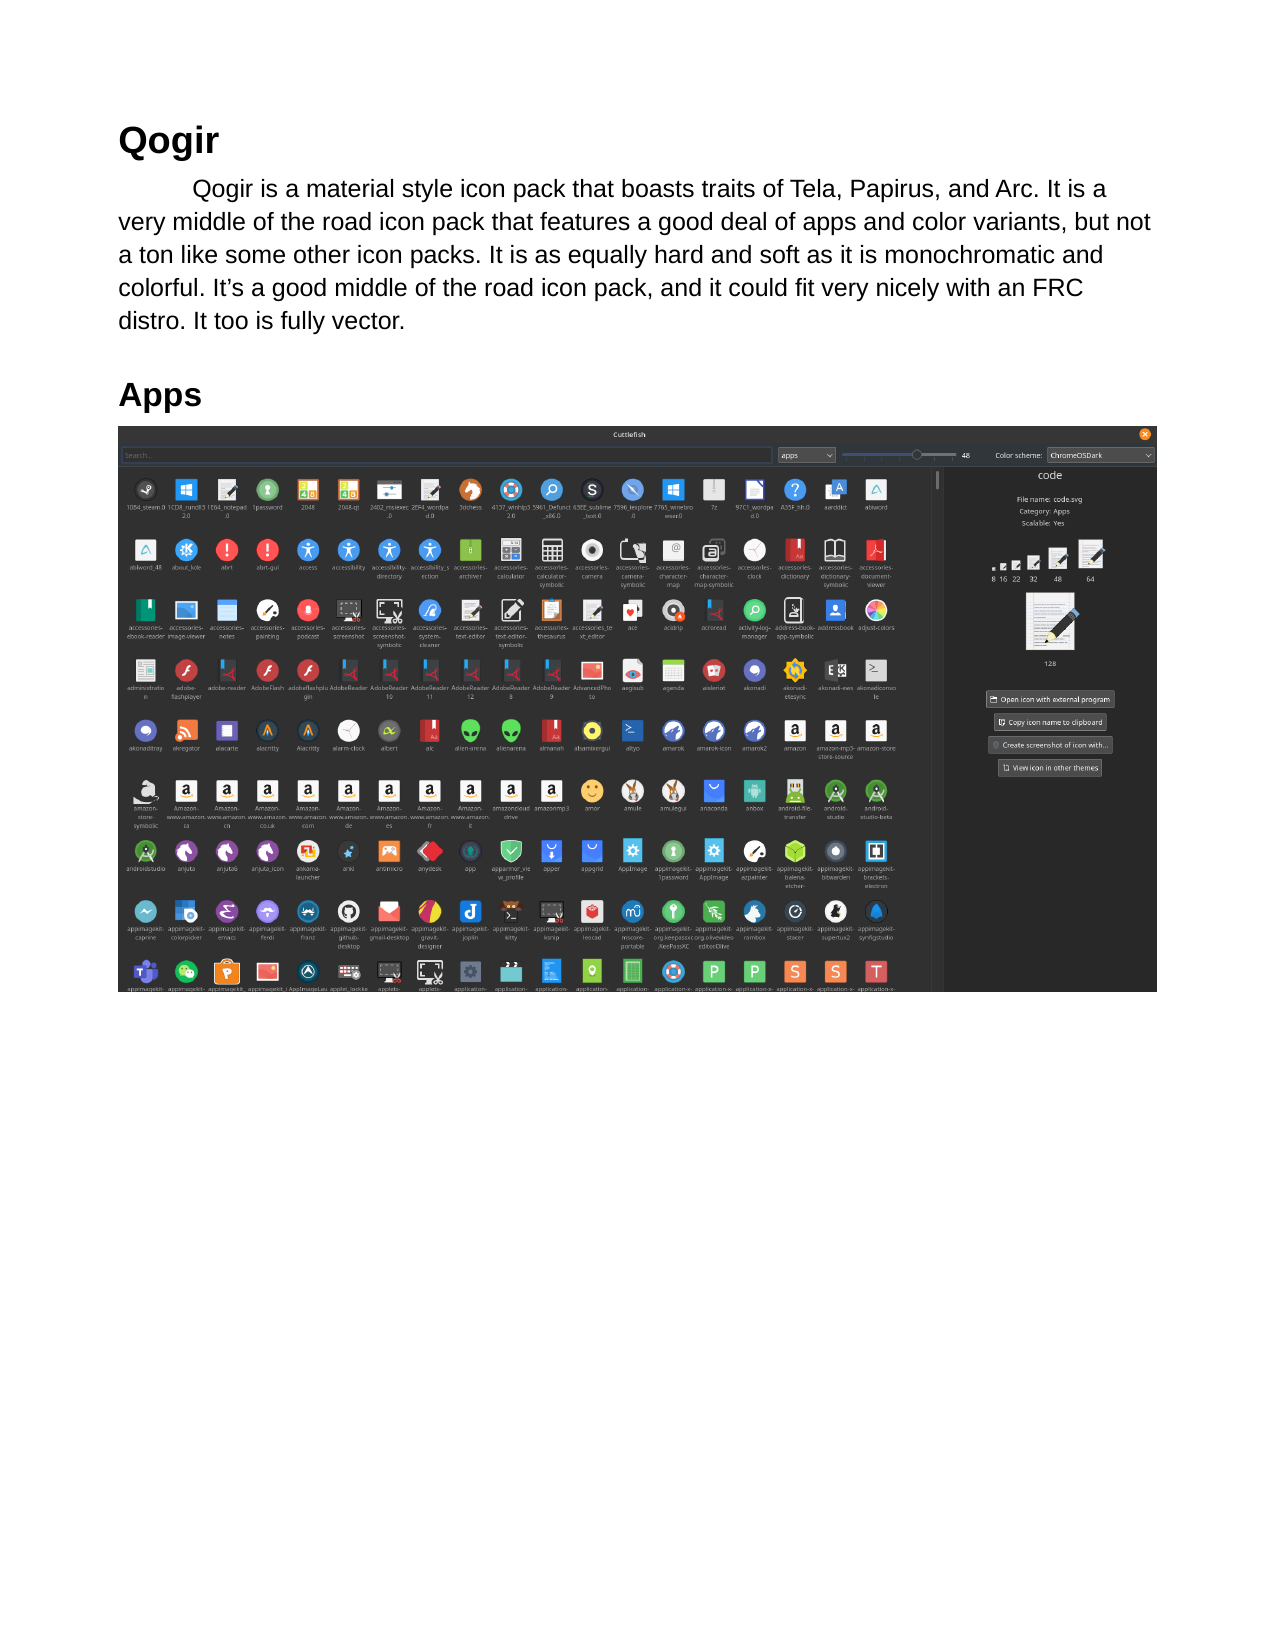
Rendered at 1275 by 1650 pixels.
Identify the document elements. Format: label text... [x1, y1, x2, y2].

text Qogir is a material style icon pack that boasts traits of Tela, Papirus, and Arc. It is a very middle of the road icon pack that features a good deal of apps and color variants, but not a ton like some other icon packs. It is as equally hard and soft as it is monochromatic and colorful. It’s a good middle of the road icon pack, and it could fit very nicely with an FRC distro. It too is fully vector. [118, 174, 1157, 335]
subtitle Apps [118, 375, 1157, 413]
picture [118, 426, 1157, 992]
subtitle Qogir [118, 118, 1157, 162]
